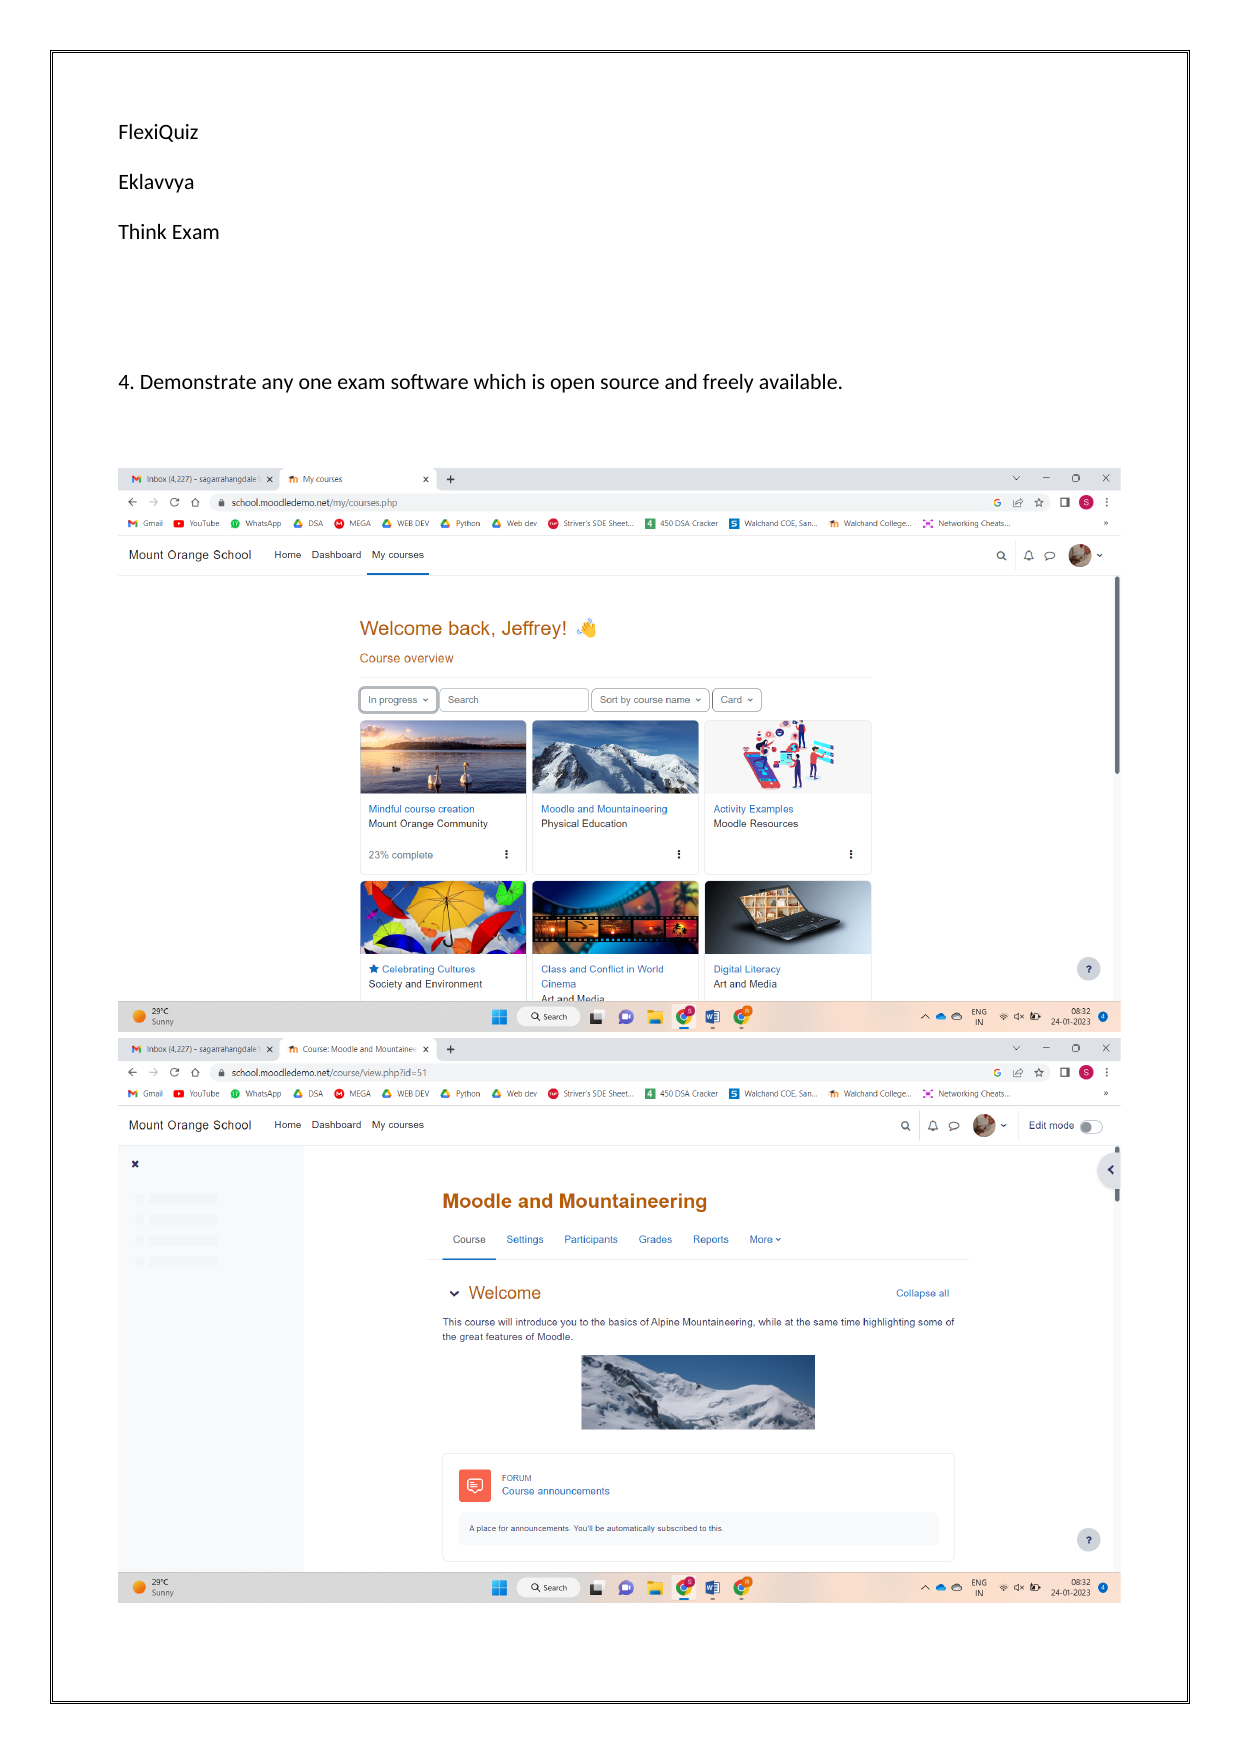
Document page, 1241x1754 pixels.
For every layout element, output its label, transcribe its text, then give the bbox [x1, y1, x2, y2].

text FlexiQuiz [118, 118, 1122, 145]
text Eklavvya [118, 168, 1122, 195]
text Think Exam [118, 218, 1122, 245]
text 4. Demonstrate any one exam software which is open source and freely available. [118, 368, 1122, 395]
